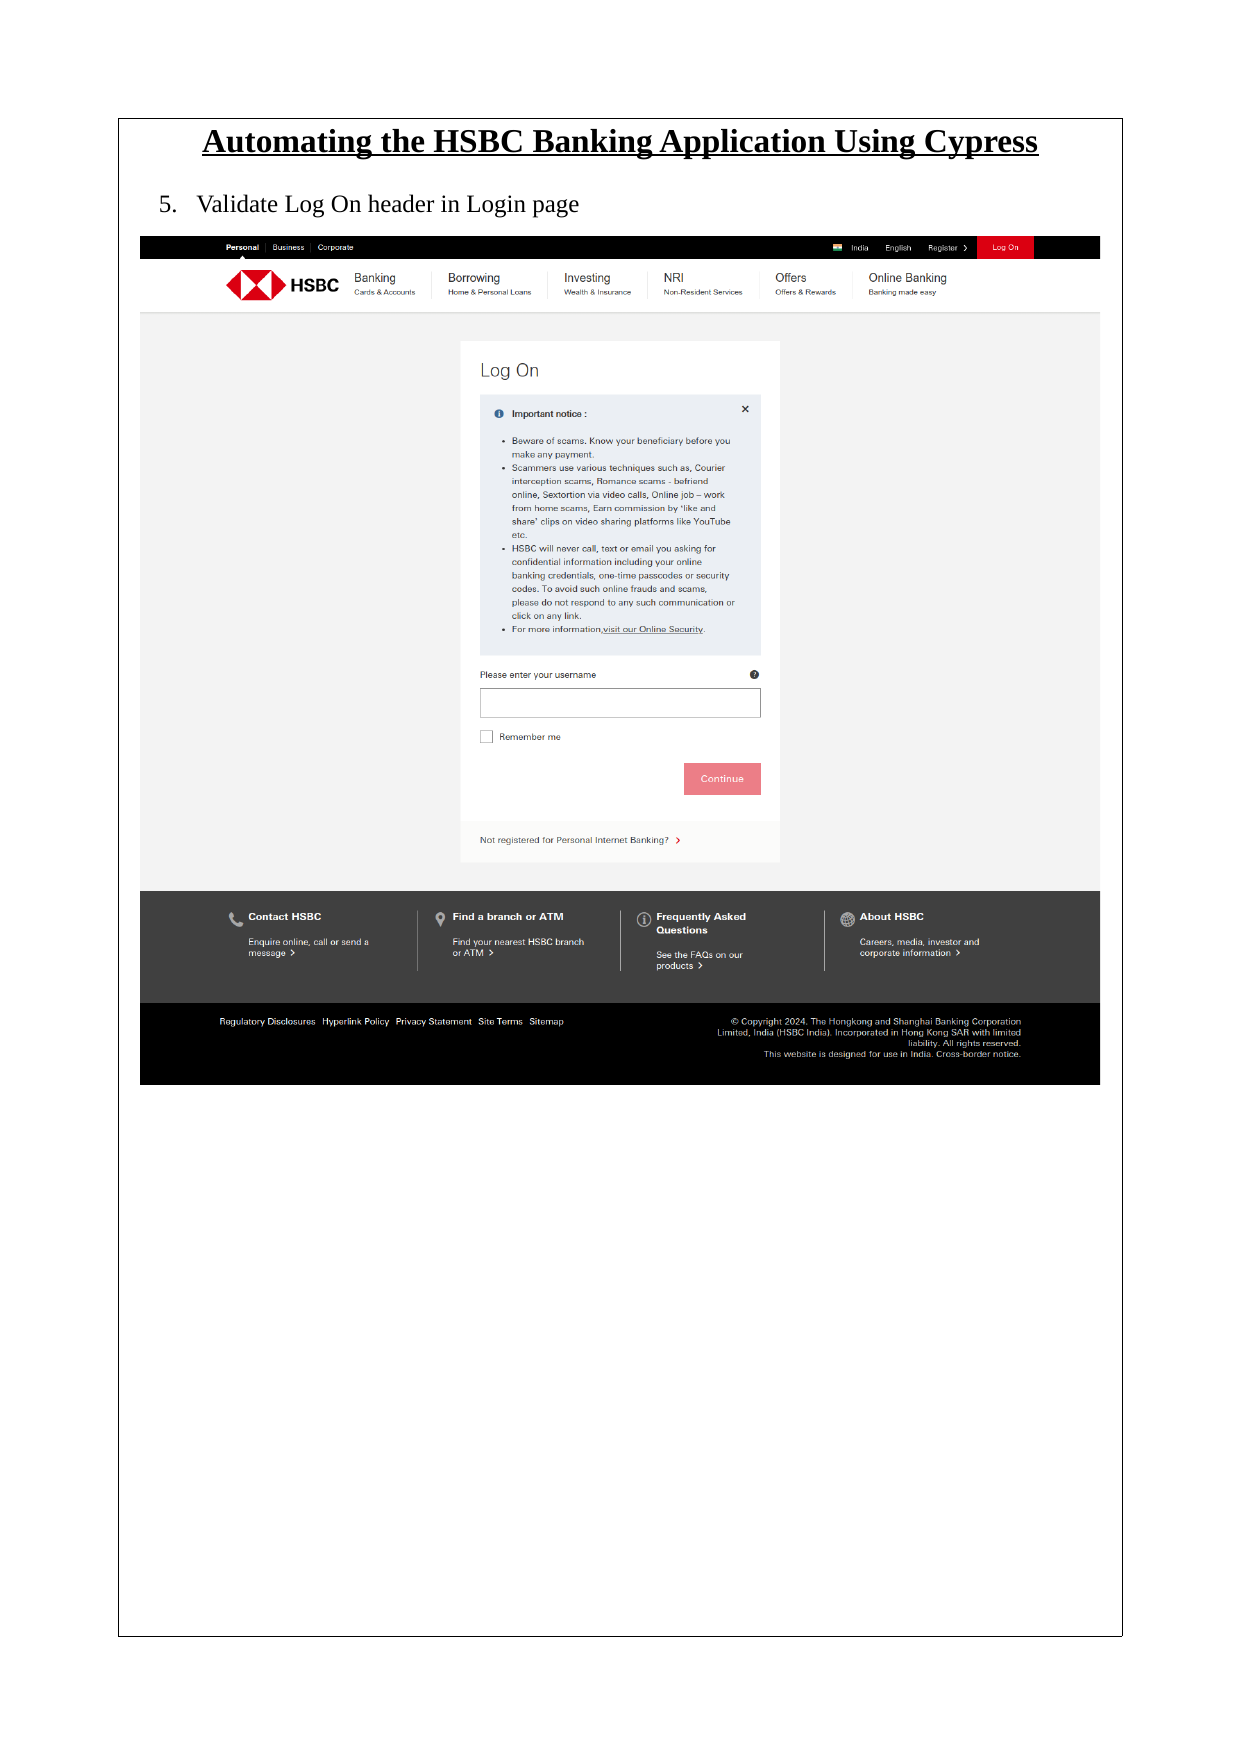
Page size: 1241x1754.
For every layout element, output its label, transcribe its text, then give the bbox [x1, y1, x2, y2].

picture [140, 236, 1101, 1085]
list Validate Log On header in Login page [159, 189, 1119, 218]
